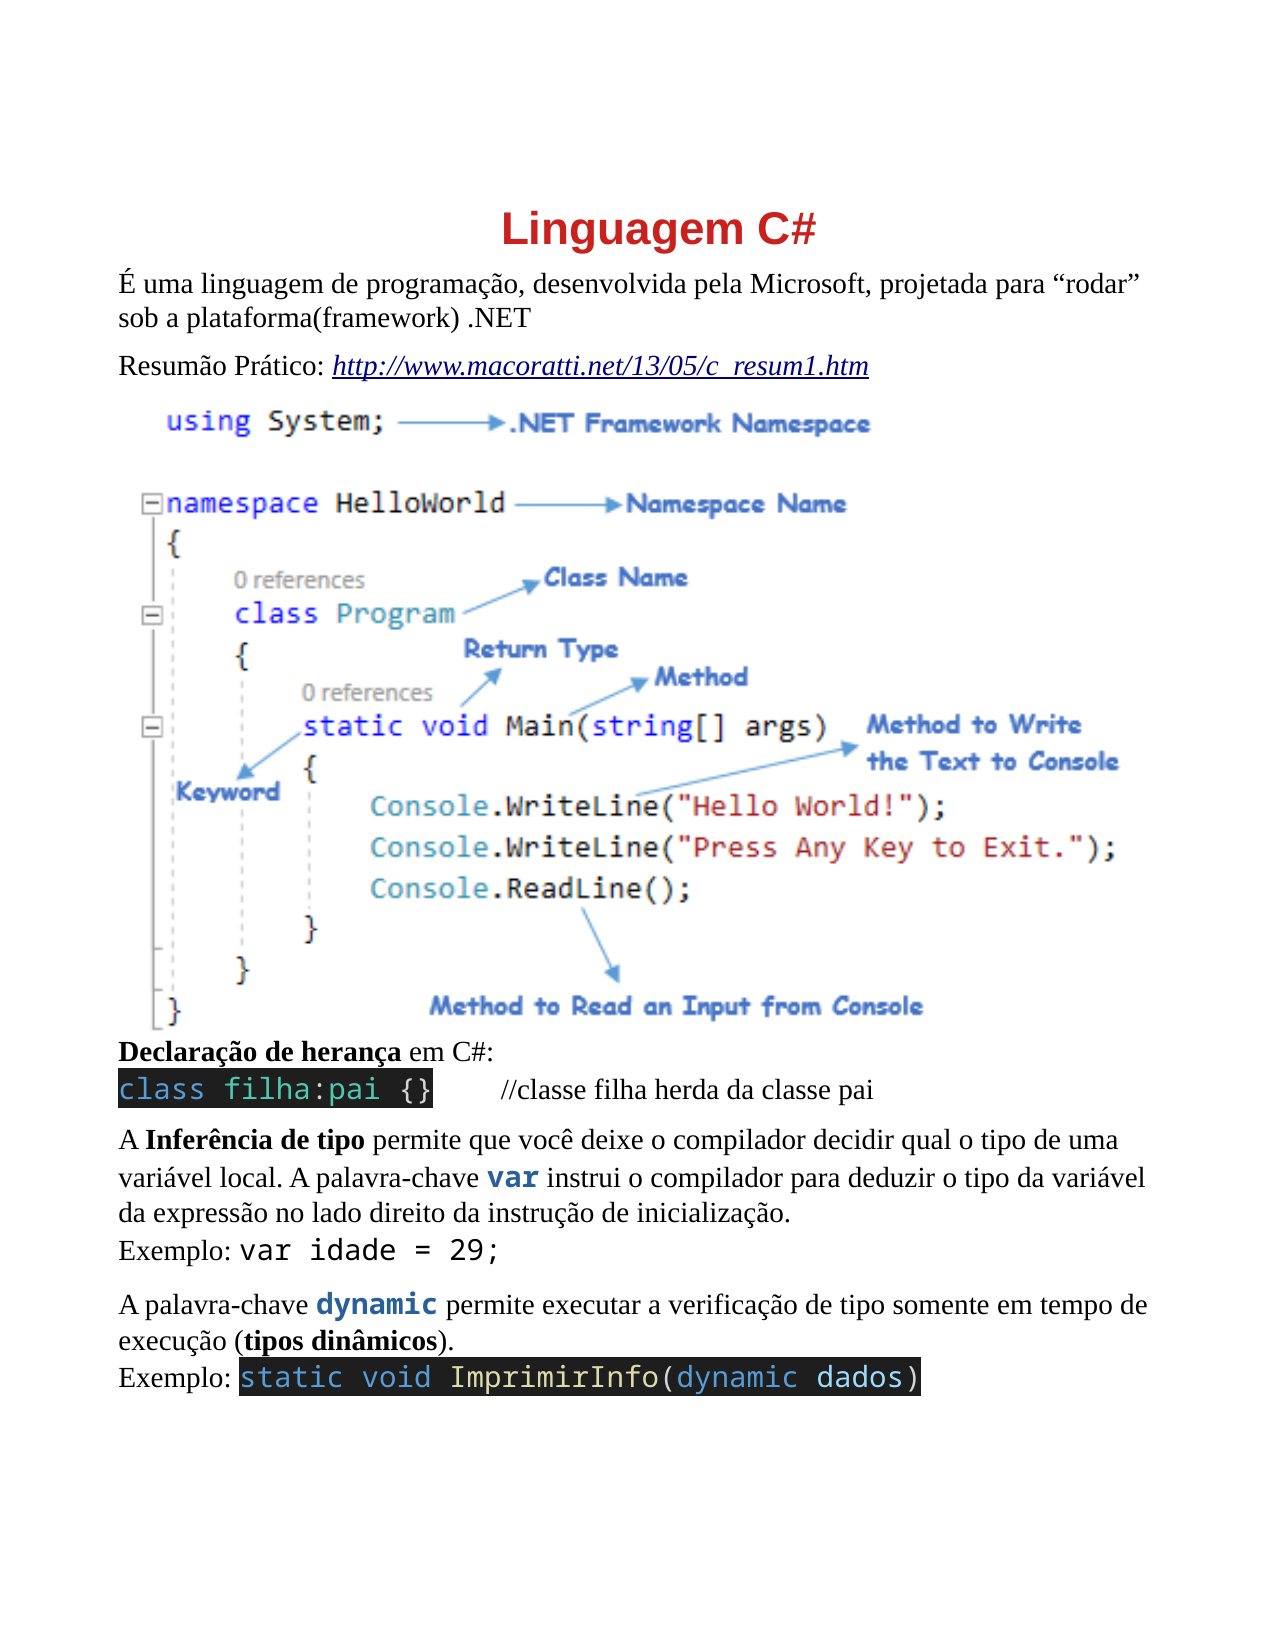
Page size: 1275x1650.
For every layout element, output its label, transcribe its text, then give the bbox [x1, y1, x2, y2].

subtitle Linguagem C# [118, 201, 1157, 254]
text É uma linguagem de programação, desenvolvida pela Microsoft, projetada para “rodar” sob a plataforma(framework) .NET [118, 267, 1157, 334]
text Resumão Prático: http://www.macoratti.net/13/05/c_resum1.htm [118, 348, 1157, 382]
text Declaração de herança em C#: class filha:pai {} //classe filha herda da classe pai [118, 960, 1157, 1108]
text A palavra-chave dynamic permite executar a verificação de tipo somente em tempo de execução (tipos dinâmicos). Exemplo: static void ImprimirInfo(dynamic dados) [118, 1283, 1157, 1396]
text A Inferência de tipo permite que você deixe o compilador decidir qual o tipo de uma variável local. A palavra-chave var instrui o compilador para deduzir o tipo da variável da expressão no lado direito da instrução de inicialização. Exemplo: var idade = 29; [118, 1122, 1157, 1269]
picture [140, 407, 1125, 1035]
